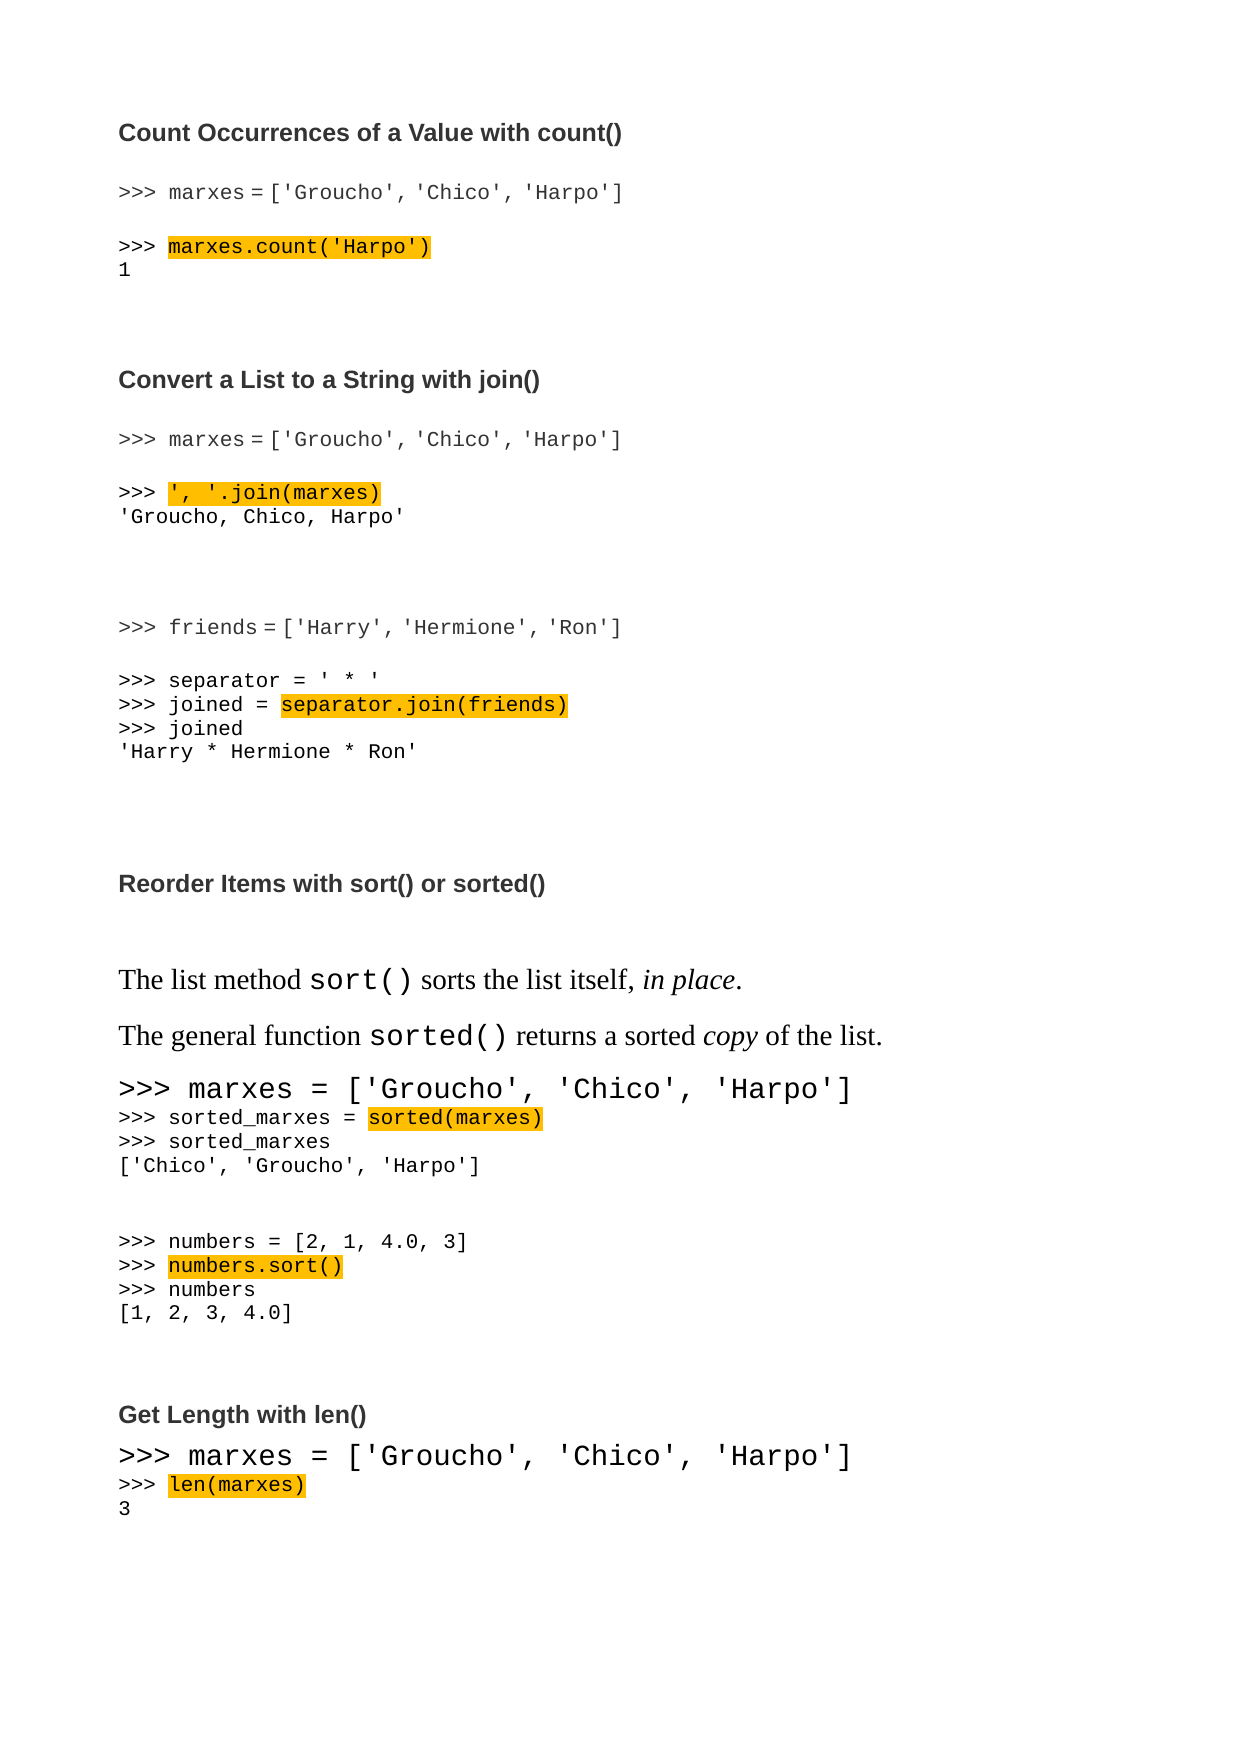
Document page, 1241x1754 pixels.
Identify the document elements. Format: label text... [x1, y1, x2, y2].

subtitle Reorder Items with sort() or sorted() [118, 868, 1122, 897]
text The general function sorted() returns a sorted copy of the list. [118, 1018, 1122, 1054]
text >>> joined = separator.join(friends) [118, 694, 1122, 718]
text >>> marxes = ['Groucho', 'Chico', 'Harpo'] [118, 1441, 1122, 1474]
text 1 [118, 259, 1122, 283]
text >>> marxes = ['Groucho', 'Chico', 'Harpo'] [118, 424, 1122, 453]
text ['Chico', 'Groucho', 'Harpo'] [118, 1154, 1122, 1178]
text >>> marxes = ['Groucho', 'Chico', 'Harpo'] [118, 1074, 1122, 1107]
subtitle Get Length with len() [118, 1400, 1122, 1429]
text >>> friends = ['Harry', 'Hermione', 'Ron'] [118, 612, 1122, 641]
text >>> numbers = [2, 1, 4.0, 3] [118, 1231, 1122, 1255]
subtitle Convert a List to a String with join() [118, 366, 1122, 394]
text >>> sorted_marxes [118, 1131, 1122, 1154]
text 'Harry * Hermione * Ron' [118, 741, 1122, 765]
text >>> ', '.join(marxes) [118, 482, 1122, 506]
text [1, 2, 3, 4.0] [118, 1302, 1122, 1326]
text >>> joined [118, 718, 1122, 741]
text >>> numbers.sort() [118, 1255, 1122, 1279]
text >>> marxes.count('Harpo') [118, 236, 1122, 259]
text 3 [118, 1498, 1122, 1521]
text 'Groucho, Chico, Harpo' [118, 506, 1122, 529]
text The list method sort() sorts the list itself, in place. [118, 962, 1122, 998]
text >>> marxes = ['Groucho', 'Chico', 'Harpo'] [118, 176, 1122, 206]
text >>> numbers [118, 1279, 1122, 1302]
text >>> sorted_marxes = sorted(marxes) [118, 1107, 1122, 1131]
text >>> separator = ' * ' [118, 671, 1122, 694]
text >>> len(marxes) [118, 1474, 1122, 1498]
subtitle Count Occurrences of a Value with count() [118, 118, 1122, 147]
